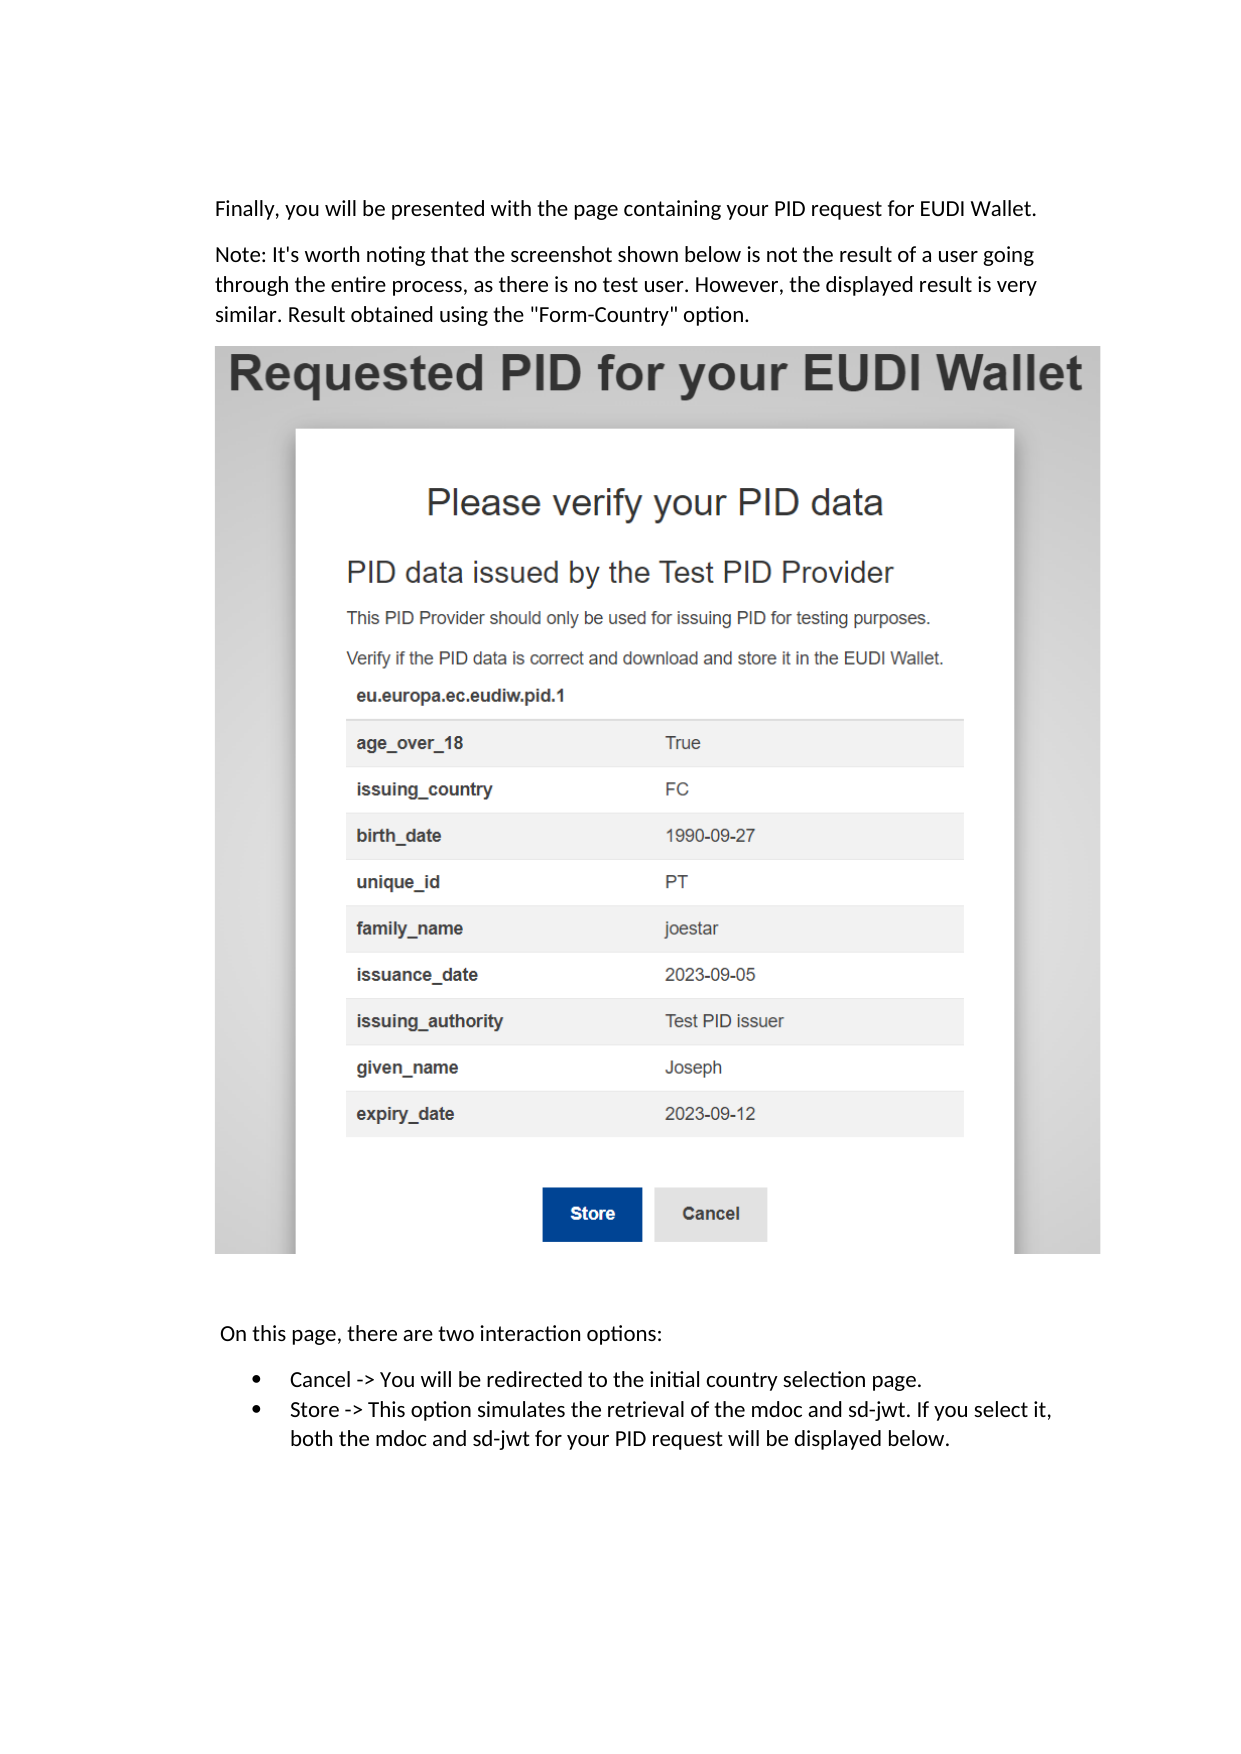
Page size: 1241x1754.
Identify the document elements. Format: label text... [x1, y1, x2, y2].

text Note: It's worth noting that the screenshot shown below is not the result of a user going through the entire process, as there is no test user. However, the displayed result is very similar. Result obtained using the "Form-Country" option. [215, 240, 1063, 328]
picture [214, 346, 1101, 1254]
list Cancel -> You will be redirected to the initial country selection page. [252, 1365, 1063, 1393]
text Finally, you will be presented with the page containing your PID request for EUDI Wallet. [215, 194, 1063, 222]
text On this page, there are two interaction options: [215, 1319, 1063, 1347]
list Store -> This option simulates the retrieval of the mdoc and sd-jwt. If you select it, both the mdoc and sd-jwt for your PID request will be displayed below. [252, 1395, 1063, 1452]
